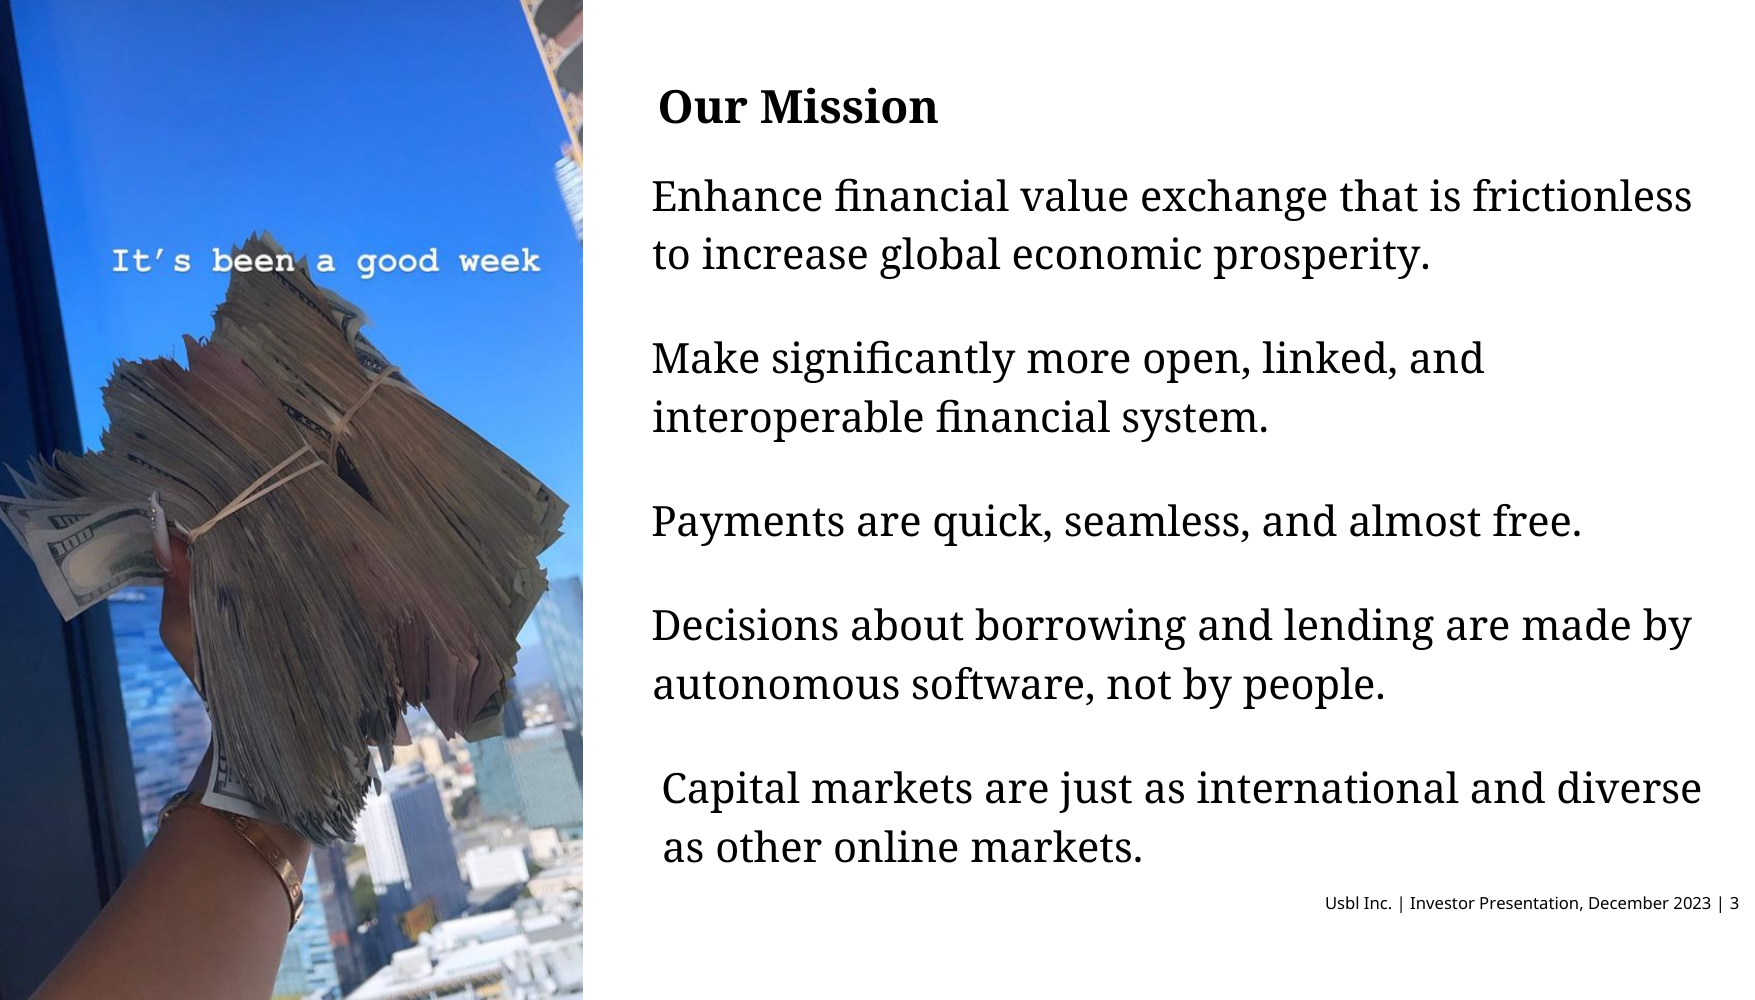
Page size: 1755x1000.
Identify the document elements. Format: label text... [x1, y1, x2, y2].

text Enhance financial value exchange that is frictionless to increase global economic prosperity. [651, 167, 1739, 282]
text Decisions about borrowing and lending are made by autonomous software, not by people. [651, 596, 1739, 711]
text Capital markets are just as international and diverse as other online markets. [661, 759, 1739, 874]
subtitle Our Mission [657, 75, 1739, 137]
picture [0, 0, 583, 1000]
text Payments are quick, seamless, and almost free. [651, 492, 1739, 549]
text Make significantly more open, linked, and interoperable financial system. [651, 329, 1739, 444]
